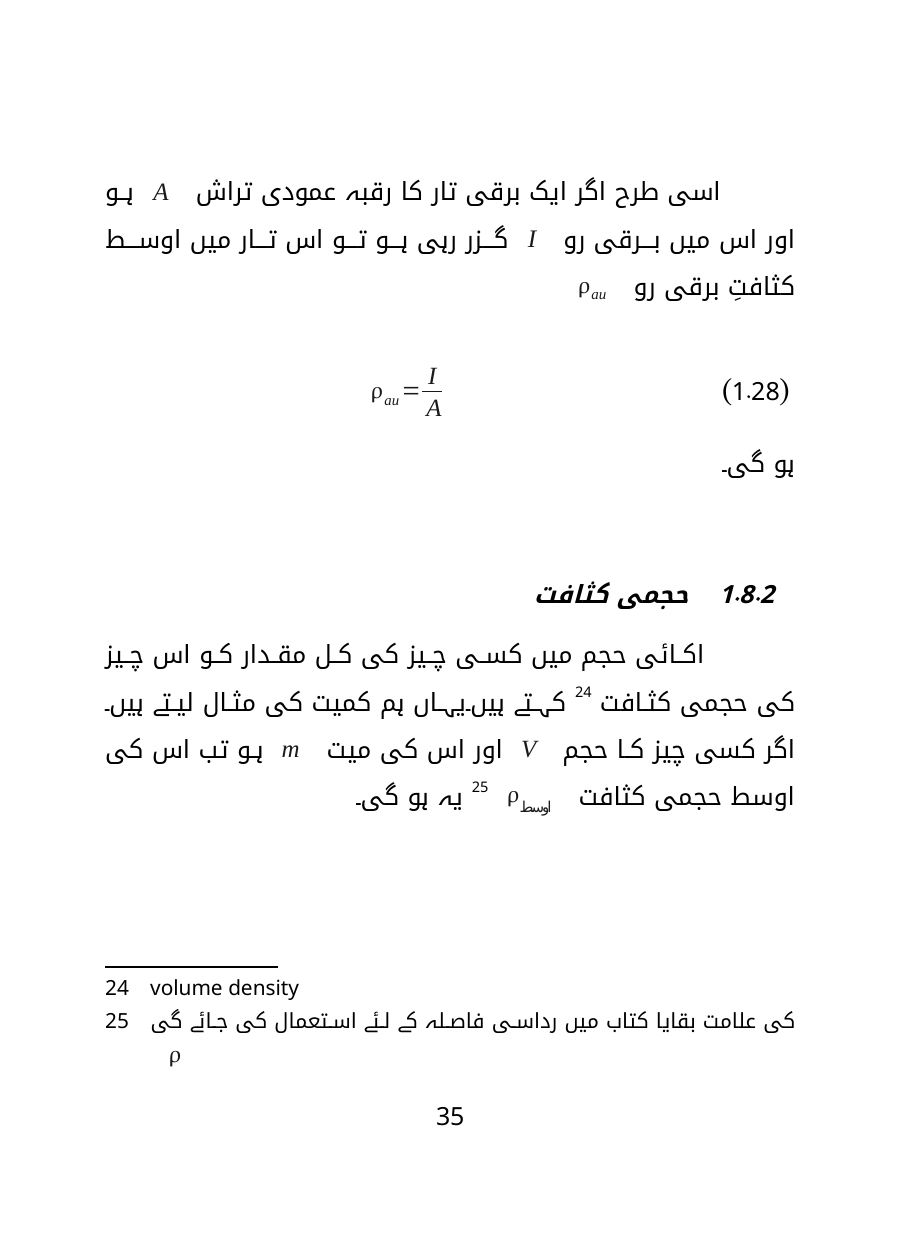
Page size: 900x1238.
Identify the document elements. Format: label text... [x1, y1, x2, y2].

table_header (1.28) [700, 357, 795, 440]
text کی علامت بقایا کتاب میں رداسی فاصلہ کے لئے استعمال کی جائے گی [105, 1001, 795, 1068]
text اسی طرح اگر ایک برقی تار کا رقبہ عمودی تراش ہو اور اس میں برقی رو گزر رہی ہو تو اس تار میں اوسط کثافتِ برقی رو [105, 168, 795, 311]
text اکائی حجم میں کسی چیز کی کل مقدار کو اس چیز کی حجمی کثافت کہتے ہیں۔یہاں ہم کمیت کی مثال لیتے ہیں۔ اگر کسی چیز کا حجم اور اس کی میت ہو تب اس کی اوسط حجمی کثافت یہ ہو گی۔ [105, 631, 795, 821]
subtitle حجمی کثافت [105, 572, 718, 619]
text volume density [105, 973, 795, 1001]
text ہو گی۔ [105, 440, 795, 487]
table_header [105, 357, 700, 440]
